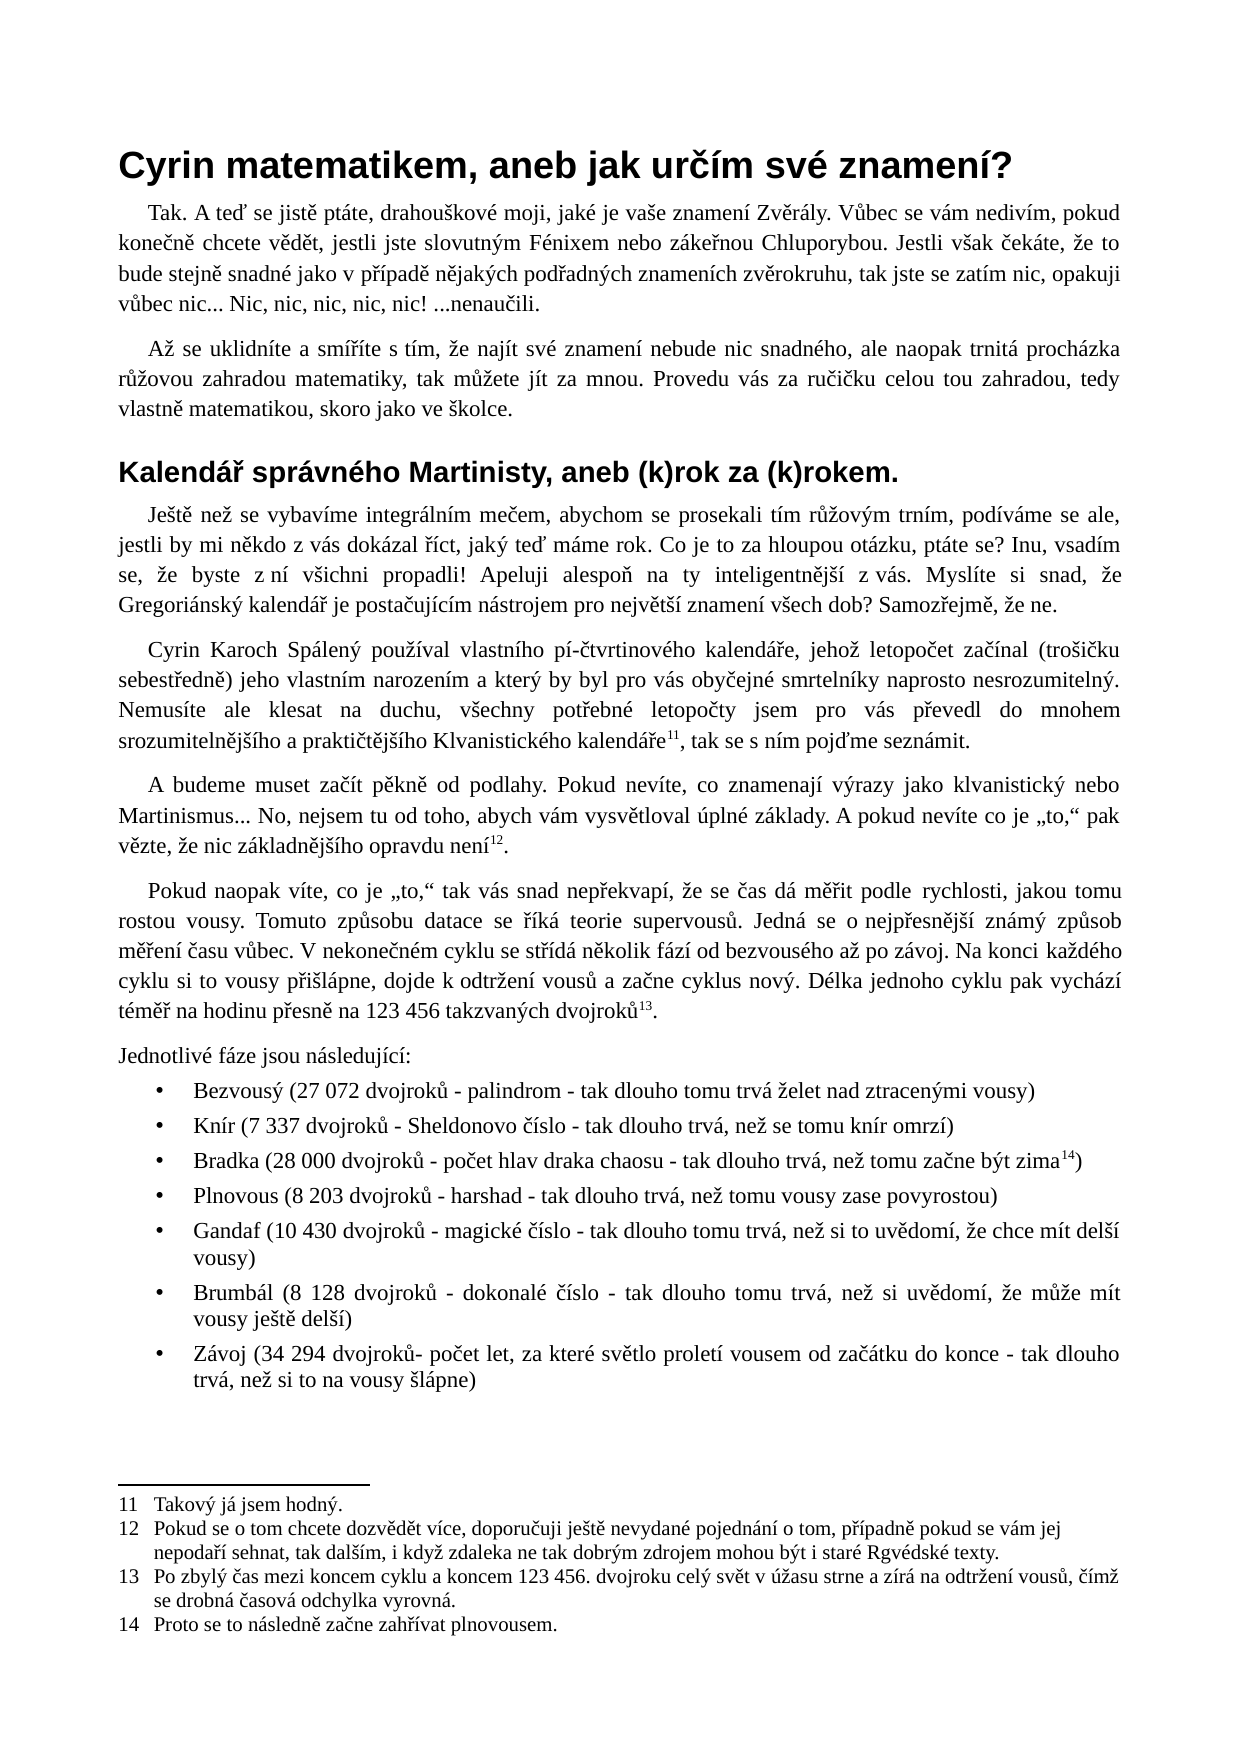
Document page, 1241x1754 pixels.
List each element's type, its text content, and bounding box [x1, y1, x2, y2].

text Takový já jsem hodný. [118, 1491, 1122, 1516]
text Jednotlivé fáze jsou následující: [118, 1042, 1122, 1069]
subtitle Cyrin matematikem, aneb jak určím své znamení? [118, 143, 1122, 187]
list Bezvousý (27 072 dvojroků - palindrom - tak dlouho tomu trvá želet nad ztracenými vousy) [156, 1077, 1122, 1104]
text Po zbylý čas mezi koncem cyklu a koncem 123 456. dvojroku celý svět v úžasu strne a zírá na odtržení vousů, čímž se drobná časová odchylka vyrovná. [118, 1564, 1122, 1612]
text Pokud naopak víte, co je „to,“ tak vás snad nepřekvapí, že se čas dá měřit podle rychlosti, jakou tomu rostou vousy. Tomuto způsobu datace se říká teorie supervousů. Jedná se o nejpřesnější známý způsob měření času vůbec. V nekonečném cyklu se střídá několik fází od bezvousého až po závoj. Na konci každého cyklu si to vousy přišlápne, dojde k odtržení vousů a začne cyklus nový. Délka jednoho cyklu pak vychází téměř na hodinu přesně na 123 456 takzvaných dvojroků. [118, 877, 1122, 1024]
list Knír (7 337 dvojroků - Sheldonovo číslo - tak dlouho trvá, než se tomu knír omrzí) [156, 1112, 1122, 1139]
text Ještě než se vybavíme integrálním mečem, abychom se prosekali tím růžovým trním, podíváme se ale, jestli by mi někdo z vás dokázal říct, jaký teď máme rok. Co je to za hloupou otázku, ptáte se? Inu, vsadím se, že byste z ní všichni propadli! Apeluji alespoň na ty inteligentnější z vás. Myslíte si snad, že Gregoriánský kalendář je postačujícím nástrojem pro největší znamení všech dob? Samozřejmě, že ne. [118, 501, 1122, 618]
list Brumbál (8 128 dvojroků - dokonalé číslo - tak dlouho tomu trvá, než si uvědomí, že může mít vousy ještě delší) [156, 1279, 1122, 1331]
list Plnovous (8 203 dvojroků - harshad - tak dlouho trvá, než tomu vousy zase povyrostou) [156, 1182, 1122, 1209]
text Pokud se o tom chcete dozvědět více, doporučuji ještě nevydané pojednání o tom, případně pokud se vám jej nepodaří sehnat, tak dalším, i když zdaleka ne tak dobrým zdrojem mohou být i staré Rgvédské texty. [118, 1516, 1122, 1564]
list Gandaf (10 430 dvojroků - magické číslo - tak dlouho tomu trvá, než si to uvědomí, že chce mít delší vousy) [156, 1217, 1122, 1270]
list Proto se to následně začne zahřívat plnovousem. [118, 1612, 1122, 1636]
text A budeme muset začít pěkně od podlahy. Pokud nevíte, co znamenají výrazy jako klvanistický nebo Martinismus... No, nejsem tu od toho, abych vám vysvětloval úplné základy. A pokud nevíte co je „to,“ pak vězte, že nic základnějšího opravdu není. [118, 772, 1122, 858]
text Cyrin Karoch Spálený používal vlastního pí-čtvrtinového kalendáře, jehož letopočet začínal (trošičku sebestředně) jeho vlastním narozením a který by byl pro vás obyčejné smrtelníky naprosto nesrozumitelný. Nemusíte ale klesat na duchu, všechny potřebné letopočty jsem pro vás převedl do mnohem srozumitelnějšího a praktičtějšího Klvanistického kalendáře, tak se s ním pojďme seznámit. [118, 636, 1122, 753]
text Až se uklidníte a smíříte s tím, že najít své znamení nebude nic snadného, ale naopak trnitá procházka růžovou zahradou matematiky, tak můžete jít za mnou. Provedu vás za ručičku celou tou zahradou, tedy vlastně matematikou, skoro jako ve školce. [118, 335, 1122, 421]
list Závoj (34 294 dvojroků- počet let, za které světlo proletí vousem od začátku do konce - tak dlouho trvá, než si to na vousy šlápne) [156, 1340, 1122, 1393]
text Tak. A teď se jistě ptáte, drahouškové moji, jaké je vaše znamení Zvěrály. Vůbec se vám nedivím, pokud konečně chcete vědět, jestli jste slovutným Fénixem nebo zákeřnou Chluporybou. Jestli však čekáte, že to bude stejně snadné jako v případě nějakých podřadných znameních zvěrokruhu, tak jste se zatím nic, opakuji vůbec nic... Nic, nic, nic, nic, nic! ...nenaučili. [118, 199, 1122, 316]
list Bradka (28 000 dvojroků - počet hlav draka chaosu - tak dlouho trvá, než tomu začne být zima) [156, 1147, 1122, 1174]
subtitle Kalendář správného Martinisty, aneb (k)rok za (k)rokem. [118, 454, 1122, 488]
